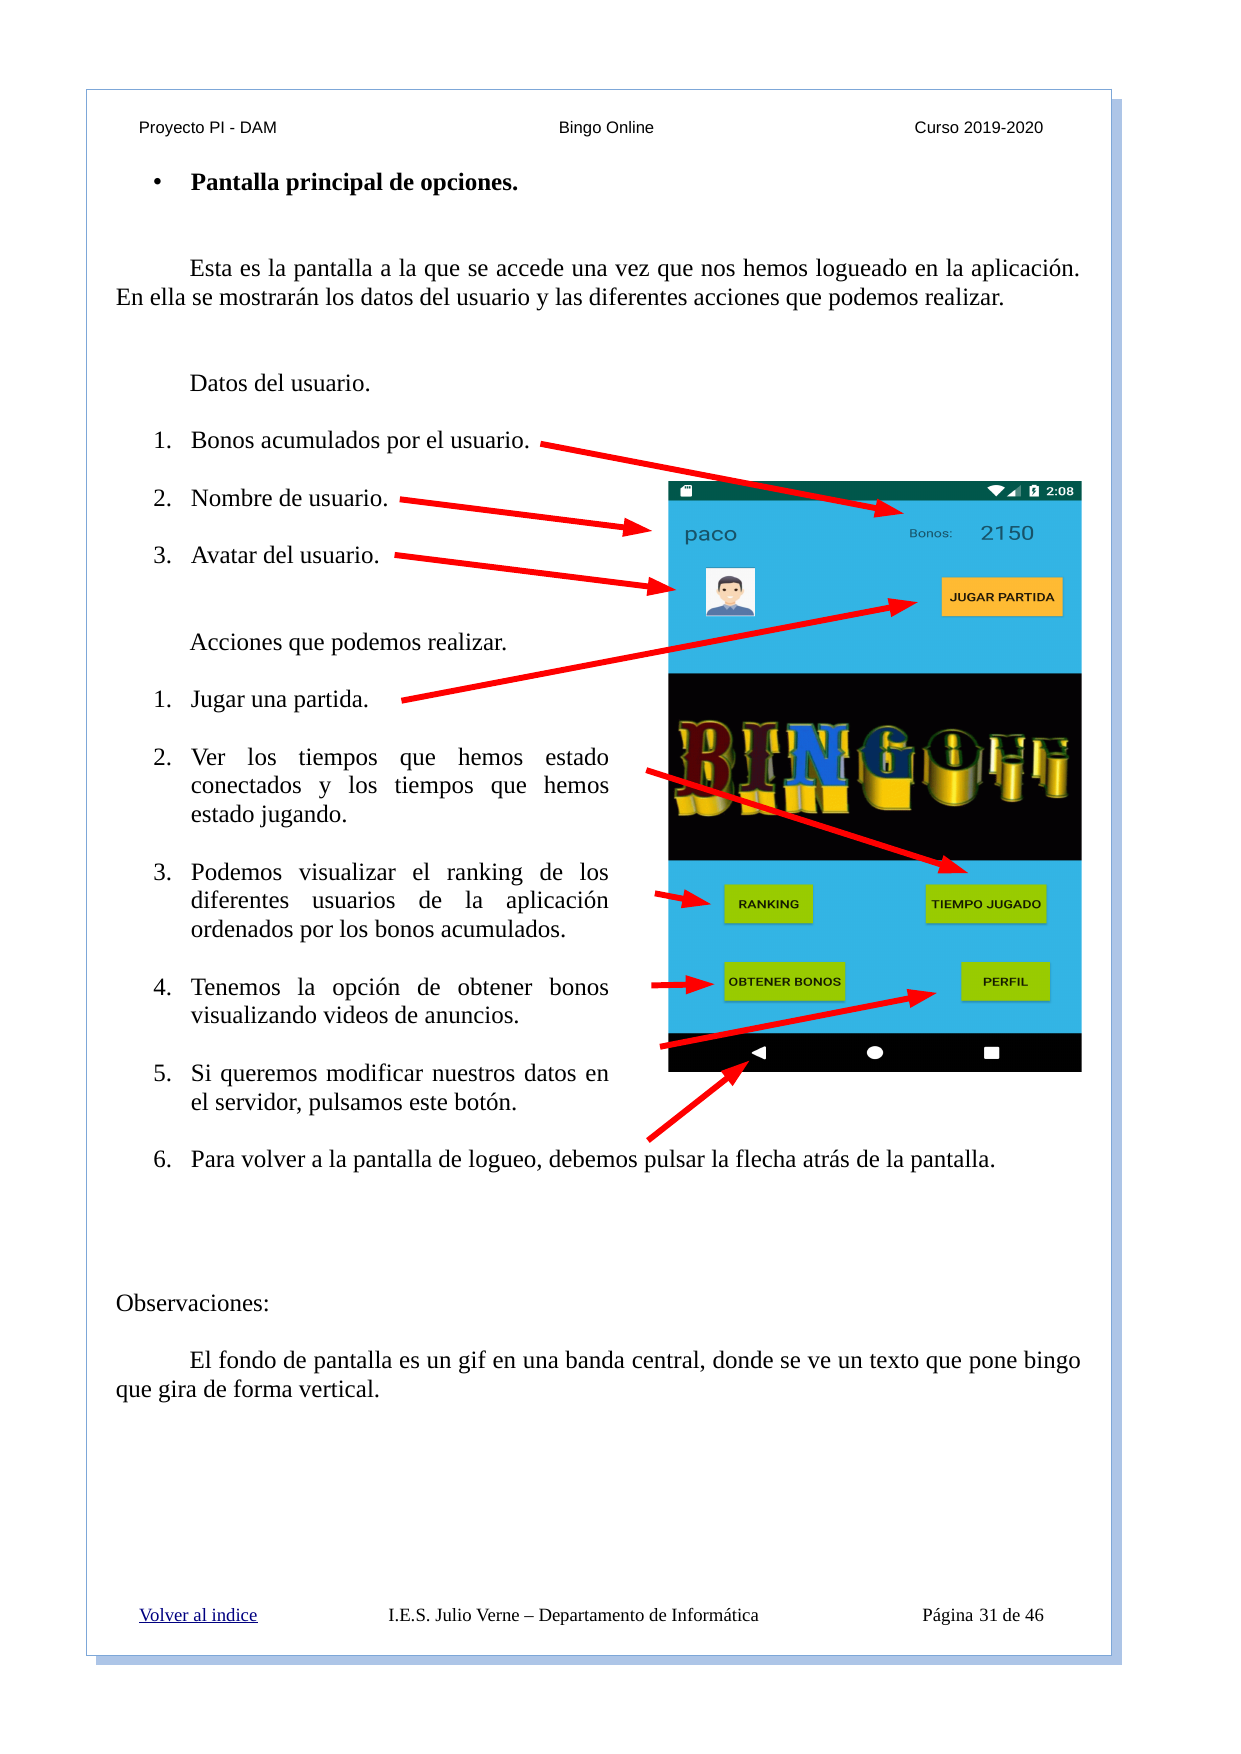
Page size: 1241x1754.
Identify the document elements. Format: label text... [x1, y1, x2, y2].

list Podemos visualizar el ranking de los diferentes usuarios de la aplicación ordenados por los bonos acumulados. [153, 857, 668, 943]
list Tenemos la opción de obtener bonos visualizando videos de anuncios. [153, 972, 668, 1029]
list Para volver a la pantalla de logueo, debemos pulsar la flecha atrás de la pantalla. [153, 1144, 1082, 1173]
text Acciones que podemos realizar. [116, 627, 668, 656]
text Observaciones: [116, 1288, 1082, 1317]
list Avatar del usuario. [153, 541, 668, 569]
list Nombre de usuario. [153, 483, 668, 512]
list Jugar una partida. [153, 684, 668, 713]
text Esta es la pantalla a la que se accede una vez que nos hemos logueado en la aplicación. En ella se mostrarán los datos del usuario y las diferentes acciones que podemos realizar. [116, 253, 1082, 311]
text El fondo de pantalla es un gif en una banda central, donde se ve un texto que pone bingo que gira de forma vertical. [116, 1346, 1082, 1403]
list Pantalla principal de opciones. [153, 167, 1082, 196]
text Datos del usuario. [116, 368, 1082, 397]
list [686, 1072, 1082, 1116]
picture [668, 481, 1082, 1072]
list Si queremos modificar nuestros datos en el servidor, pulsamos este botón. [153, 1058, 723, 1116]
list Ver los tiempos que hemos estado conectados y los tiempos que hemos estado jugando. [153, 742, 668, 828]
list Bonos acumulados por el usuario. [153, 426, 1082, 454]
